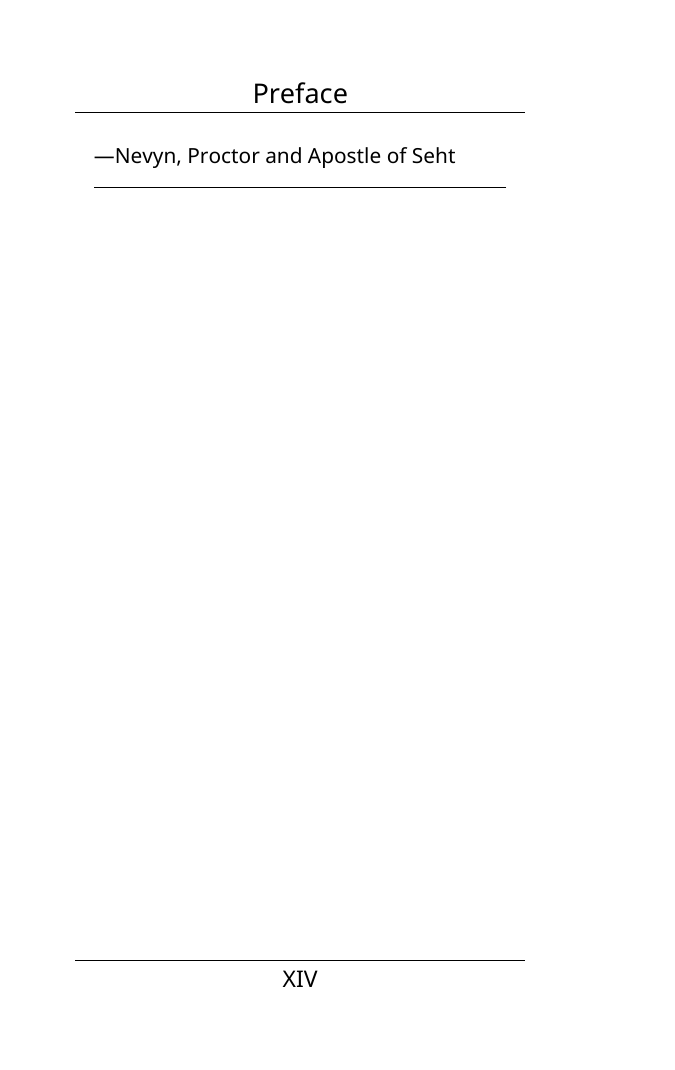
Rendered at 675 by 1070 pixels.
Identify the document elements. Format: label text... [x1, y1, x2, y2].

text —Nevyn, Proctor and Apostle of Seht [94, 141, 525, 170]
